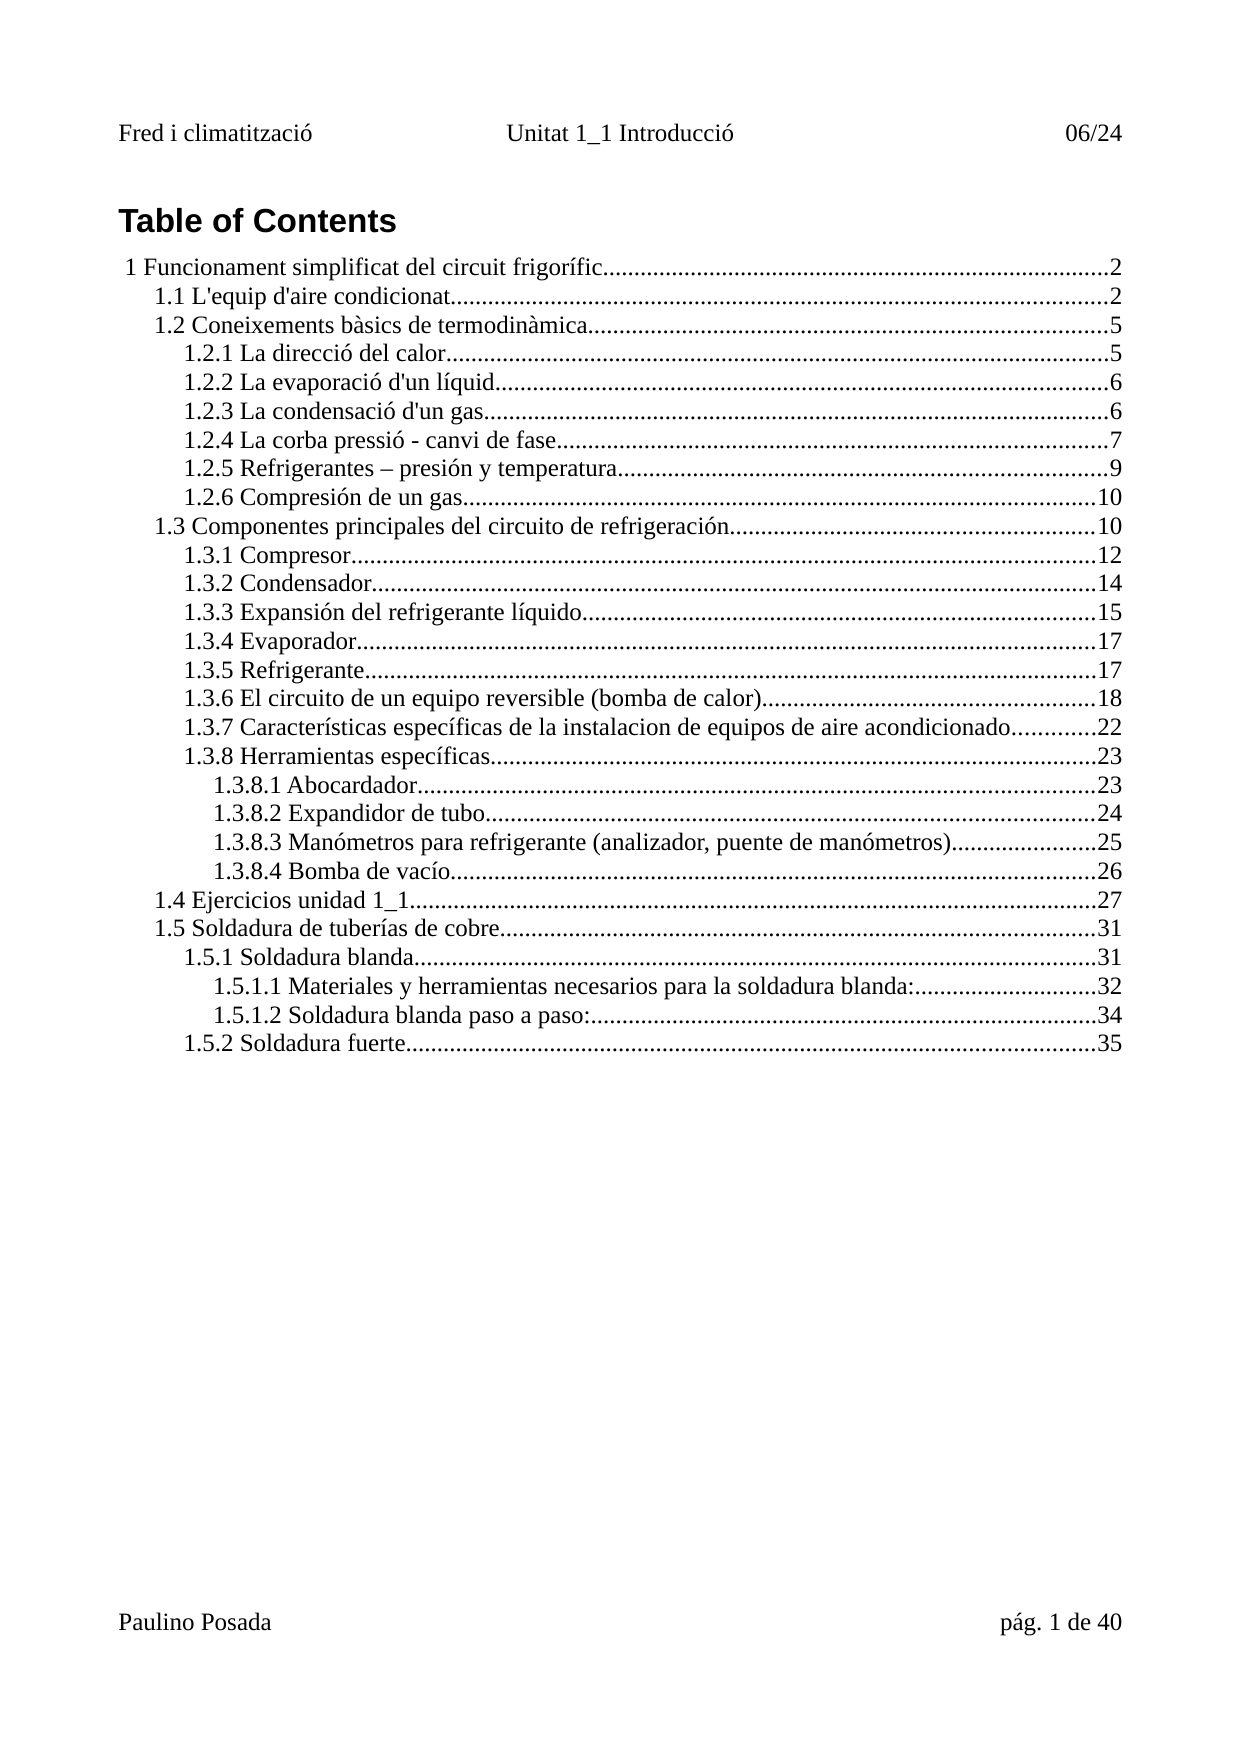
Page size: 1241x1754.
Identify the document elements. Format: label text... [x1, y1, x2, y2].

text 1.3.3 Expansión del refrigerante líquido 15 [177, 597, 1122, 626]
text 1.2.3 La condensació d'un gas 6 [177, 396, 1122, 425]
text 1.3.7 Características específicas de la instalacion de equipos de aire acondicionado 22 [177, 712, 1122, 741]
text 1.5.1.2 Soldadura blanda paso a paso: 34 [207, 1000, 1122, 1028]
text 1 Funcionament simplificat del circuit frigorífic 2 [118, 252, 1122, 281]
text 1.3.8.4 Bomba de vacío 26 [207, 856, 1122, 885]
text 1.2.1 La direcció del calor 5 [177, 338, 1122, 367]
text 1.3 Componentes principales del circuito de refrigeración 10 [148, 511, 1122, 540]
text 1.3.2 Condensador 14 [177, 568, 1122, 597]
text 1.3.8.2 Expandidor de tubo 24 [207, 798, 1122, 827]
text 1.3.8.3 Manómetros para refrigerante (analizador, puente de manómetros) 25 [207, 827, 1122, 856]
text 1.1 L'equip d'aire condicionat 2 [148, 281, 1122, 310]
text 1.5.2 Soldadura fuerte 35 [177, 1028, 1122, 1057]
text 1.4 Ejercicios unidad 1_1 27 [148, 885, 1122, 913]
text 1.2 Coneixements bàsics de termodinàmica 5 [148, 310, 1122, 338]
text 1.5.1.1 Materiales y herramientas necesarios para la soldadura blanda: 32 [207, 971, 1122, 1000]
text 1.5.1 Soldadura blanda 31 [177, 942, 1122, 971]
text 1.2.4 La corba pressió - canvi de fase 7 [177, 425, 1122, 453]
text 1.3.5 Refrigerante 17 [177, 655, 1122, 683]
text 1.2.2 La evaporació d'un líquid 6 [177, 367, 1122, 396]
text 1.3.4 Evaporador 17 [177, 626, 1122, 655]
text 1.3.8.1 Abocardador 23 [207, 770, 1122, 798]
text 1.2.6 Compresión de un gas 10 [177, 482, 1122, 511]
text 1.3.6 El circuito de un equipo reversible (bomba de calor) 18 [177, 683, 1122, 712]
text 1.5 Soldadura de tuberías de cobre 31 [148, 913, 1122, 942]
text 1.3.1 Compresor 12 [177, 540, 1122, 568]
text 1.3.8 Herramientas específicas 23 [177, 741, 1122, 770]
subtitle Table of Contents [118, 201, 1122, 240]
text 1.2.5 Refrigerantes – presión y temperatura 9 [177, 453, 1122, 482]
